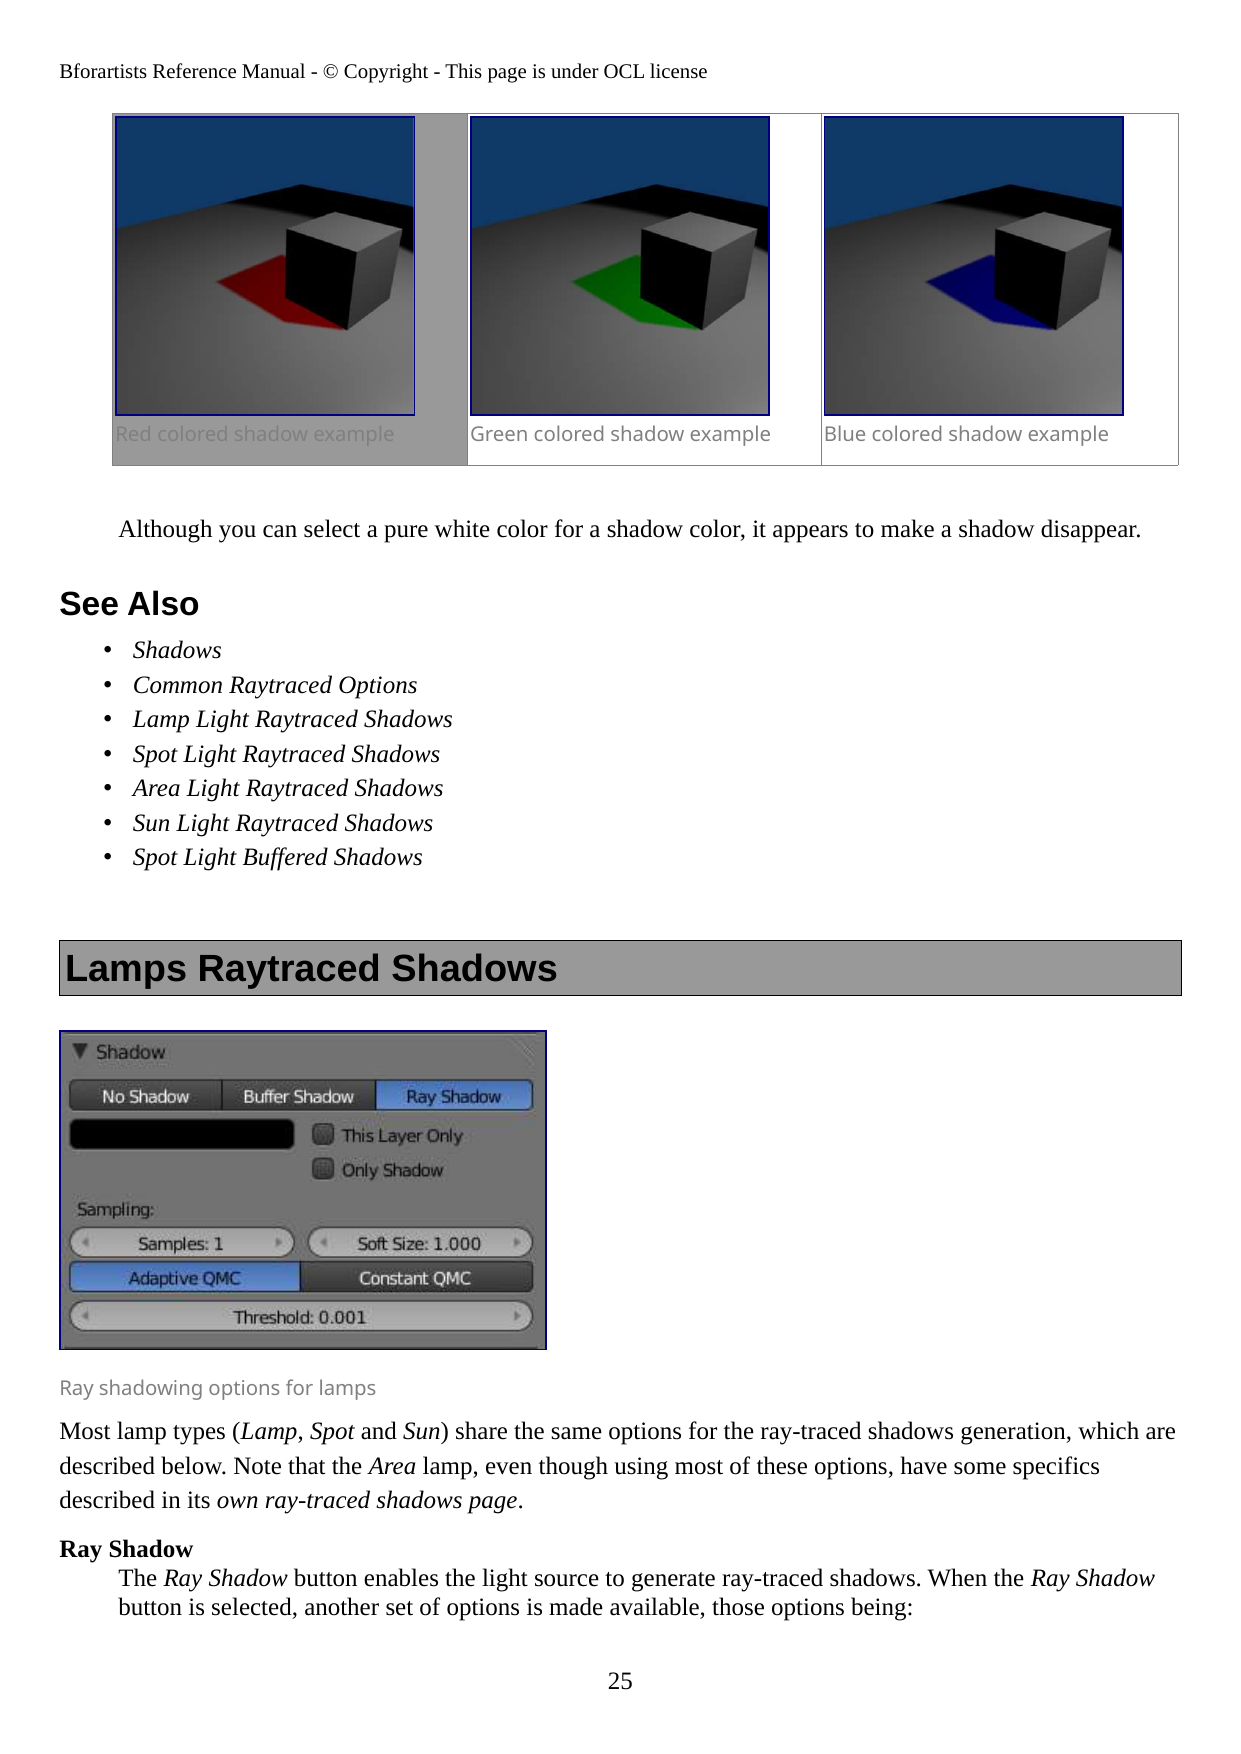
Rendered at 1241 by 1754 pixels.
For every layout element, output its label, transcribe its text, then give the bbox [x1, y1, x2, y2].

text Although you can select a pure white color for a shadow color, it appears to make a shadow disappear. [118, 514, 1181, 543]
picture [117, 118, 414, 414]
picture [825, 118, 1122, 414]
table_header Green colored shadow example [468, 114, 821, 465]
table_header Red colored shadow example [113, 114, 467, 465]
list Shadows [103, 635, 1181, 664]
picture [61, 1032, 545, 1349]
subtitle Ray Shadow [59, 1534, 1181, 1563]
table_header Blue colored shadow example [822, 114, 1178, 465]
picture [472, 118, 768, 414]
subtitle See Also [59, 584, 1181, 623]
text Most lamp types (Lamp, Spot and Sun) share the same options for the ray-traced shadows generation, which are described below. Note that the Area lamp, even though using most of these options, have some specifics described in its own ray-traced shadows page. [59, 1416, 1181, 1514]
list Common Raytraced Options [103, 670, 1181, 698]
table_header Lamps Raytraced Shadows [60, 941, 1181, 995]
list Spot Light Raytraced Shadows [103, 739, 1181, 767]
list Lamp Light Raytraced Shadows [103, 704, 1181, 733]
list The Ray Shadow button enables the light source to generate ray-traced shadows. When the Ray Shadow button is selected, another set of options is made available, those options being: [118, 1563, 1181, 1621]
list Sun Light Raytraced Shadows [103, 808, 1181, 836]
text Ray shadowing options for lamps [59, 1371, 1181, 1402]
list Area Light Raytraced Shadows [103, 773, 1181, 802]
list Spot Light Buffered Shadows [103, 842, 1181, 871]
